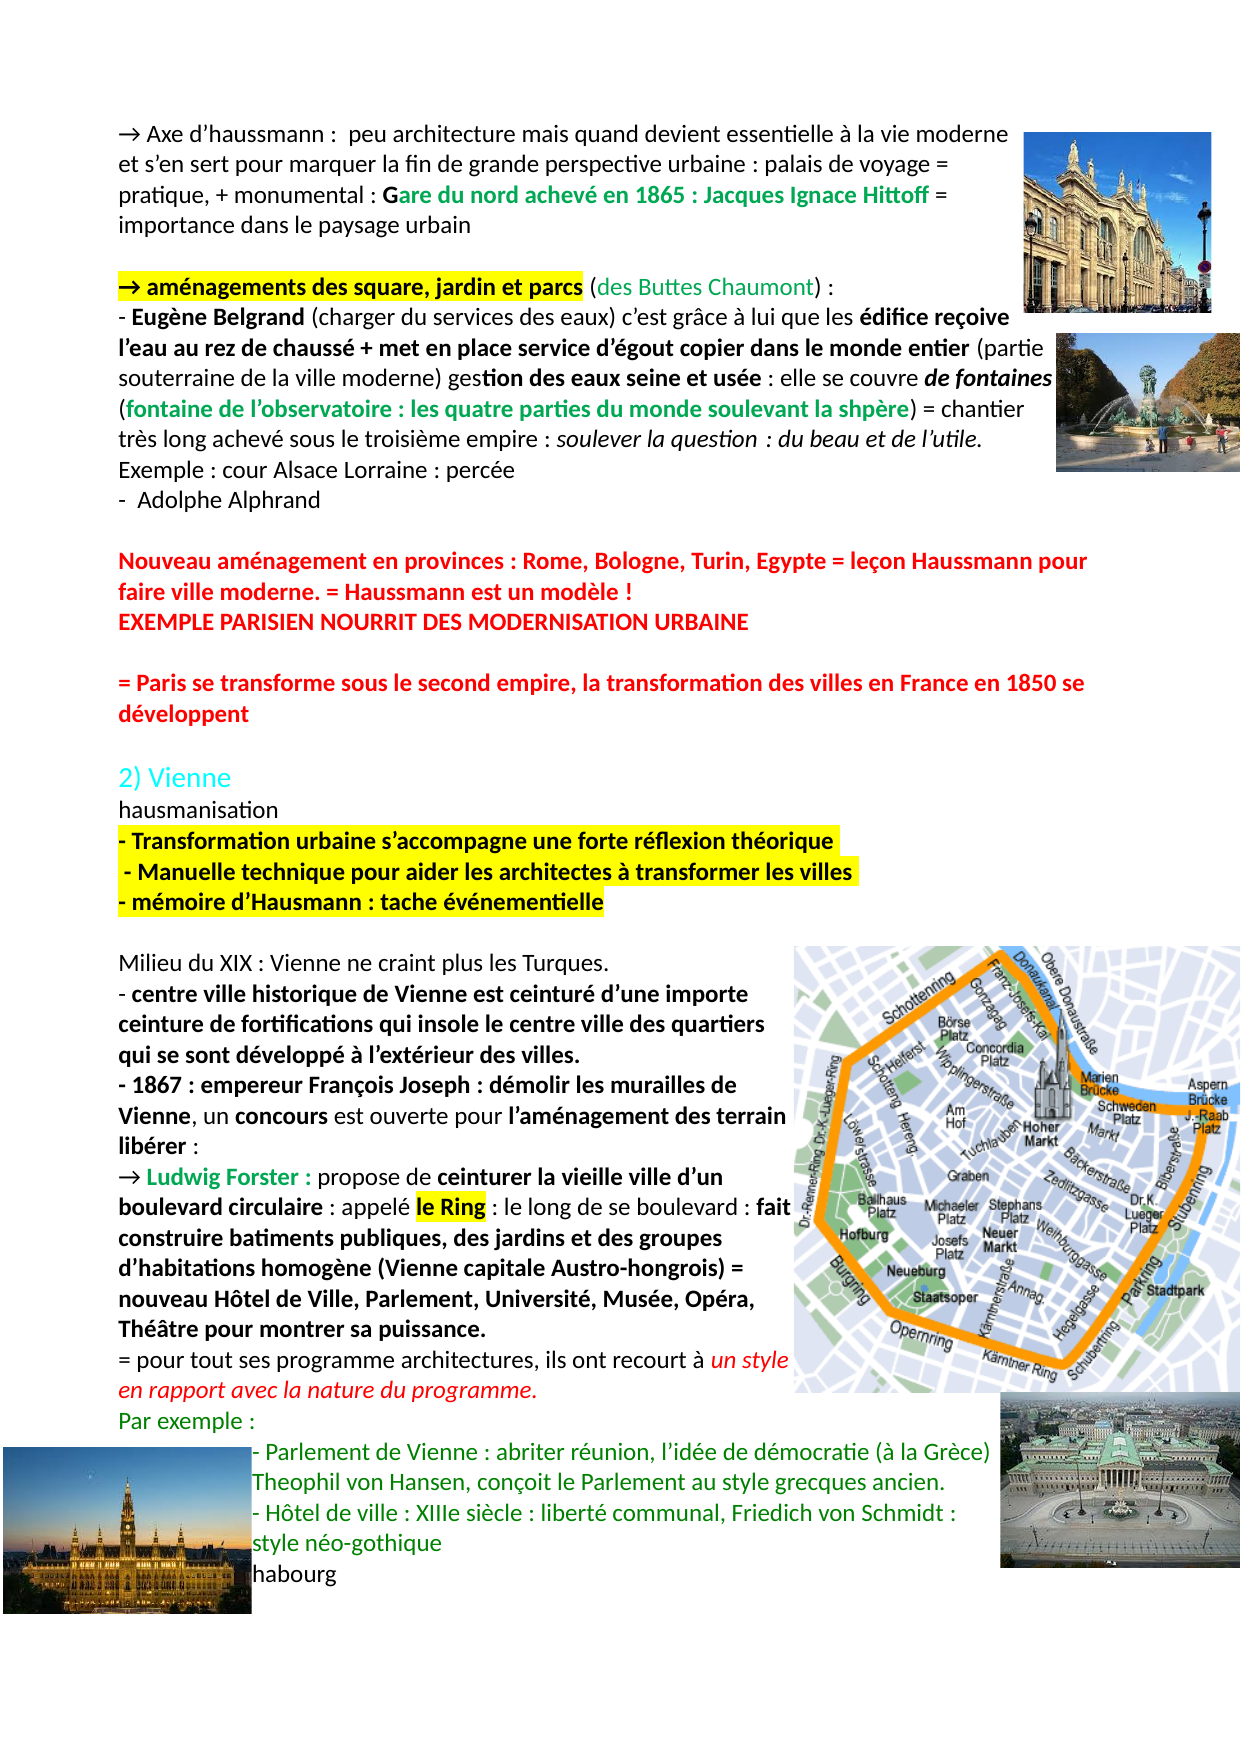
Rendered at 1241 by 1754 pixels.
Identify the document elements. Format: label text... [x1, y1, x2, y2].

text - Eugène Belgrand (charger du services des eaux) c’est grâce à lui que les édifice reçoive l’eau au rez de chaussé + met en place service d’égout copier dans le monde entier (partie souterraine de la ville moderne) gestion des eaux seine et usée : elle se couvre de fontaines (fontaine de l’observatoire : les quatre parties du monde soulevant la shpère) = chantier très long achevé sous le troisième empire : soulever la question : du beau et de l’utile. [118, 301, 1122, 454]
text - Manuelle technique pour aider les architectes à transformer les villes [118, 856, 1122, 886]
text → Ludwig Forster : propose de ceinturer la vieille ville d’un boulevard circulaire : appelé le Ring : le long de se boulevard : fait construire batiments publiques, des jardins et des groupes d’habitations homogène (Vienne capitale Austro-hongrois) = nouveau Hôtel de Ville, Parlement, Université, Musée, Opéra, Théâtre pour montrer sa puissance. [118, 1161, 793, 1344]
text - mémoire d’Hausmann : tache événementielle [118, 886, 1122, 917]
text - Adolphe Alphrand [118, 484, 1122, 515]
text habourg [252, 1558, 1122, 1588]
picture [793, 946, 1241, 1568]
text → Axe d’haussmann : peu architecture mais quand devient essentielle à la vie moderne et s’en sert pour marquer la fin de grande perspective urbaine : palais de voyage = pratique, + monumental : Gare du nord achevé en 1865 : Jacques Ignace Hittoff = importance dans le paysage urbain [118, 118, 1122, 240]
text hausmanisation [118, 795, 1122, 825]
picture [1023, 132, 1212, 313]
text → aménagements des square, jardin et parcs (des Buttes Chaumont) : [118, 271, 1023, 301]
text Milieu du XIX : Vienne ne craint plus les Turques. [118, 947, 793, 978]
text - 1867 : empereur François Joseph : démolir les murailles de Vienne, un concours est ouverte pour l’aménagement des terrain libérer : [118, 1069, 793, 1161]
text = Paris se transforme sous le second empire, la transformation des villes en France en 1850 se développent [118, 667, 1122, 728]
text 2) Vienne [118, 759, 1122, 795]
text Par exemple : [118, 1405, 1000, 1436]
text - centre ville historique de Vienne est ceinturé d’une importe ceinture de fortifications qui insole le centre ville des quartiers qui se sont développé à l’extérieur des villes. [118, 978, 793, 1069]
text EXEMPLE PARISIEN NOURRIT DES MODERNISATION URBAINE [118, 606, 1122, 637]
text - Hôtel de ville : XIIIe siècle : liberté communal, Friedich von Schmidt : style néo-gothique [252, 1497, 1000, 1558]
text - Parlement de Vienne : abriter réunion, l’idée de démocratie (à la Grèce) Theophil von Hansen, conçoit le Parlement au style grecques ancien. [118, 1436, 1000, 1497]
text Exemple : cour Alsace Lorraine : percée [118, 454, 1122, 484]
text = pour tout ses programme architectures, ils ont recourt à un style en rapport avec la nature du programme. [118, 1344, 1000, 1405]
text - Transformation urbaine s’accompagne une forte réflexion théorique [118, 825, 1122, 856]
picture [3, 1447, 252, 1614]
picture [1056, 333, 1240, 472]
text Nouveau aménagement en provinces : Rome, Bologne, Turin, Egypte = leçon Haussmann pour faire ville moderne. = Haussmann est un modèle ! [118, 545, 1122, 606]
